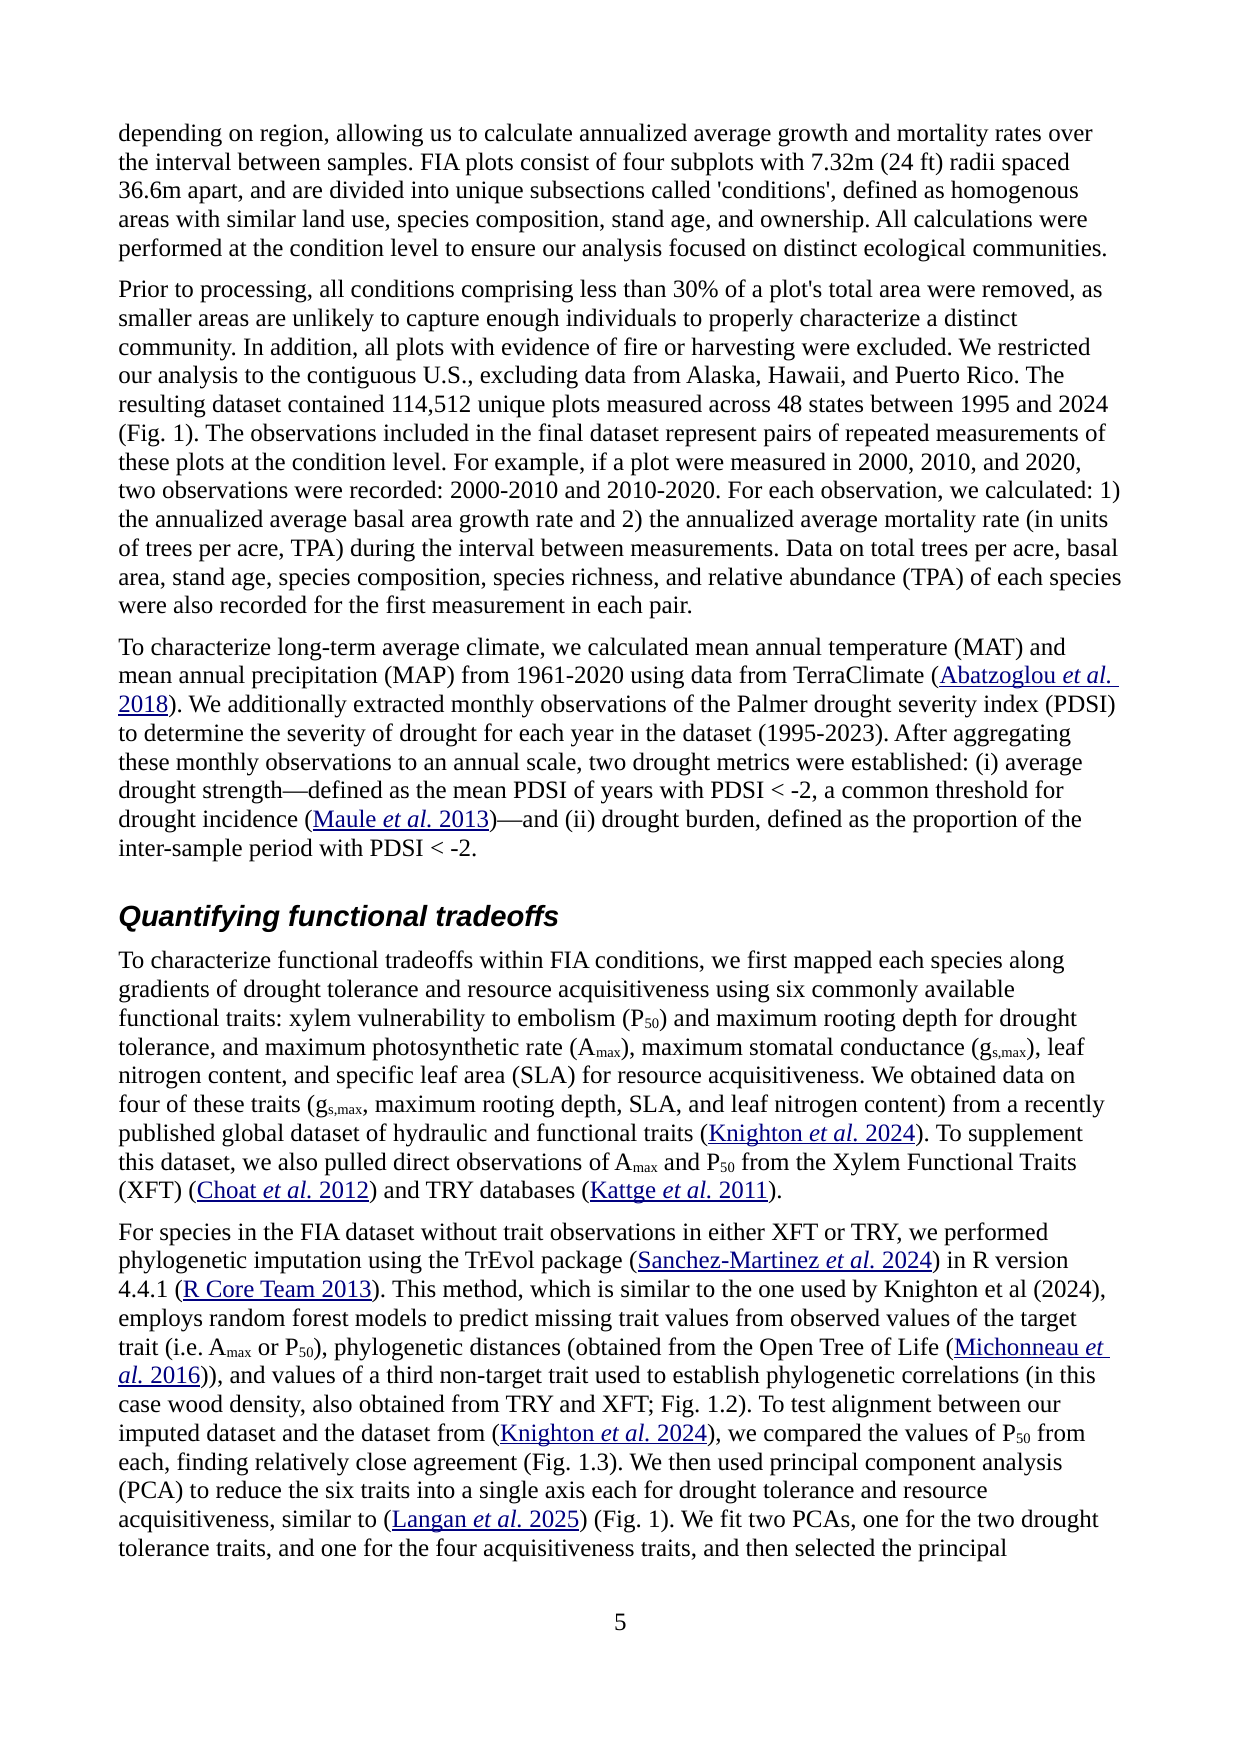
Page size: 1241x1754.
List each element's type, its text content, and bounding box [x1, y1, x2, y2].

text depending on region, allowing us to calculate annualized average growth and mortality rates over the interval between samples. FIA plots consist of four subplots with 7.32m (24 ft) radii spaced 36.6m apart, and are divided into unique subsections called 'conditions', defined as homogenous areas with similar land use, species composition, stand age, and ownership. All calculations were performed at the condition level to ensure our analysis focused on distinct ecological communities. [118, 118, 1122, 262]
text To characterize functional tradeoffs within FIA conditions, we first mapped each species along gradients of drought tolerance and resource acquisitiveness using six commonly available functional traits: xylem vulnerability to embolism (P50) and maximum rooting depth for drought tolerance, and maximum photosynthetic rate (Amax), maximum stomatal conductance (gs,max), leaf nitrogen content, and specific leaf area (SLA) for resource acquisitiveness. We obtained data on four of these traits (gs,max, maximum rooting depth, SLA, and leaf nitrogen content) from a recently published global dataset of hydraulic and functional traits (Knighton et al. 2024). To supplement this dataset, we also pulled direct observations of Amax and P50 from the Xylem Functional Traits (XFT) (Choat et al. 2012) and TRY databases (Kattge et al. 2011). [118, 945, 1122, 1204]
text Prior to processing, all conditions comprising less than 30% of a plot's total area were removed, as smaller areas are unlikely to capture enough individuals to properly characterize a distinct community. In addition, all plots with evidence of fire or harvesting were excluded. We restricted our analysis to the contiguous U.S., excluding data from Alaska, Hawaii, and Puerto Rico. The resulting dataset contained 114,512 unique plots measured across 48 states between 1995 and 2024 (Fig. 1). The observations included in the final dataset represent pairs of repeated measurements of these plots at the condition level. For example, if a plot were measured in 2000, 2010, and 2020, two observations were recorded: 2000-2010 and 2010-2020. For each observation, we calculated: 1) the annualized average basal area growth rate and 2) the annualized average mortality rate (in units of trees per acre, TPA) during the interval between measurements. Data on total trees per acre, basal area, stand age, species composition, species richness, and relative abundance (TPA) of each species were also recorded for the first measurement in each pair. [118, 274, 1122, 619]
subtitle Quantifying functional tradeoffs [118, 899, 1122, 933]
text For species in the FIA dataset without trait observations in either XFT or TRY, we performed phylogenetic imputation using the TrEvol package (Sanchez-Martinez et al. 2024) in R version 4.4.1 (R Core Team 2013). This method, which is similar to the one used by Knighton et al (2024), employs random forest models to predict missing trait values from observed values of the target trait (i.e. Amax or P50), phylogenetic distances (obtained from the Open Tree of Life (Michonneau et al. 2016)), and values of a third non-target trait used to establish phylogenetic correlations (in this case wood density, also obtained from TRY and XFT; Fig. 1.2). To test alignment between our imputed dataset and the dataset from (Knighton et al. 2024), we compared the values of P50 from each, finding relatively close agreement (Fig. 1.3). We then used principal component analysis (PCA) to reduce the six traits into a single axis each for drought tolerance and resource acquisitiveness, similar to (Langan et al. 2025) (Fig. 1). We fit two PCAs, one for the two drought tolerance traits, and one for the four acquisitiveness traits, and then selected the principal [118, 1217, 1122, 1562]
text To characterize long-term average climate, we calculated mean annual temperature (MAT) and mean annual precipitation (MAP) from 1961-2020 using data from TerraClimate (Abatzoglou et al. 2018). We additionally extracted monthly observations of the Palmer drought severity index (PDSI) to determine the severity of drought for each year in the dataset (1995-2023). After aggregating these monthly observations to an annual scale, two drought metrics were established: (i) average drought strength—defined as the mean PDSI of years with PDSI < -2, a common threshold for drought incidence (Maule et al. 2013)—and (ii) drought burden, defined as the proportion of the inter-sample period with PDSI < -2. [118, 632, 1122, 862]
